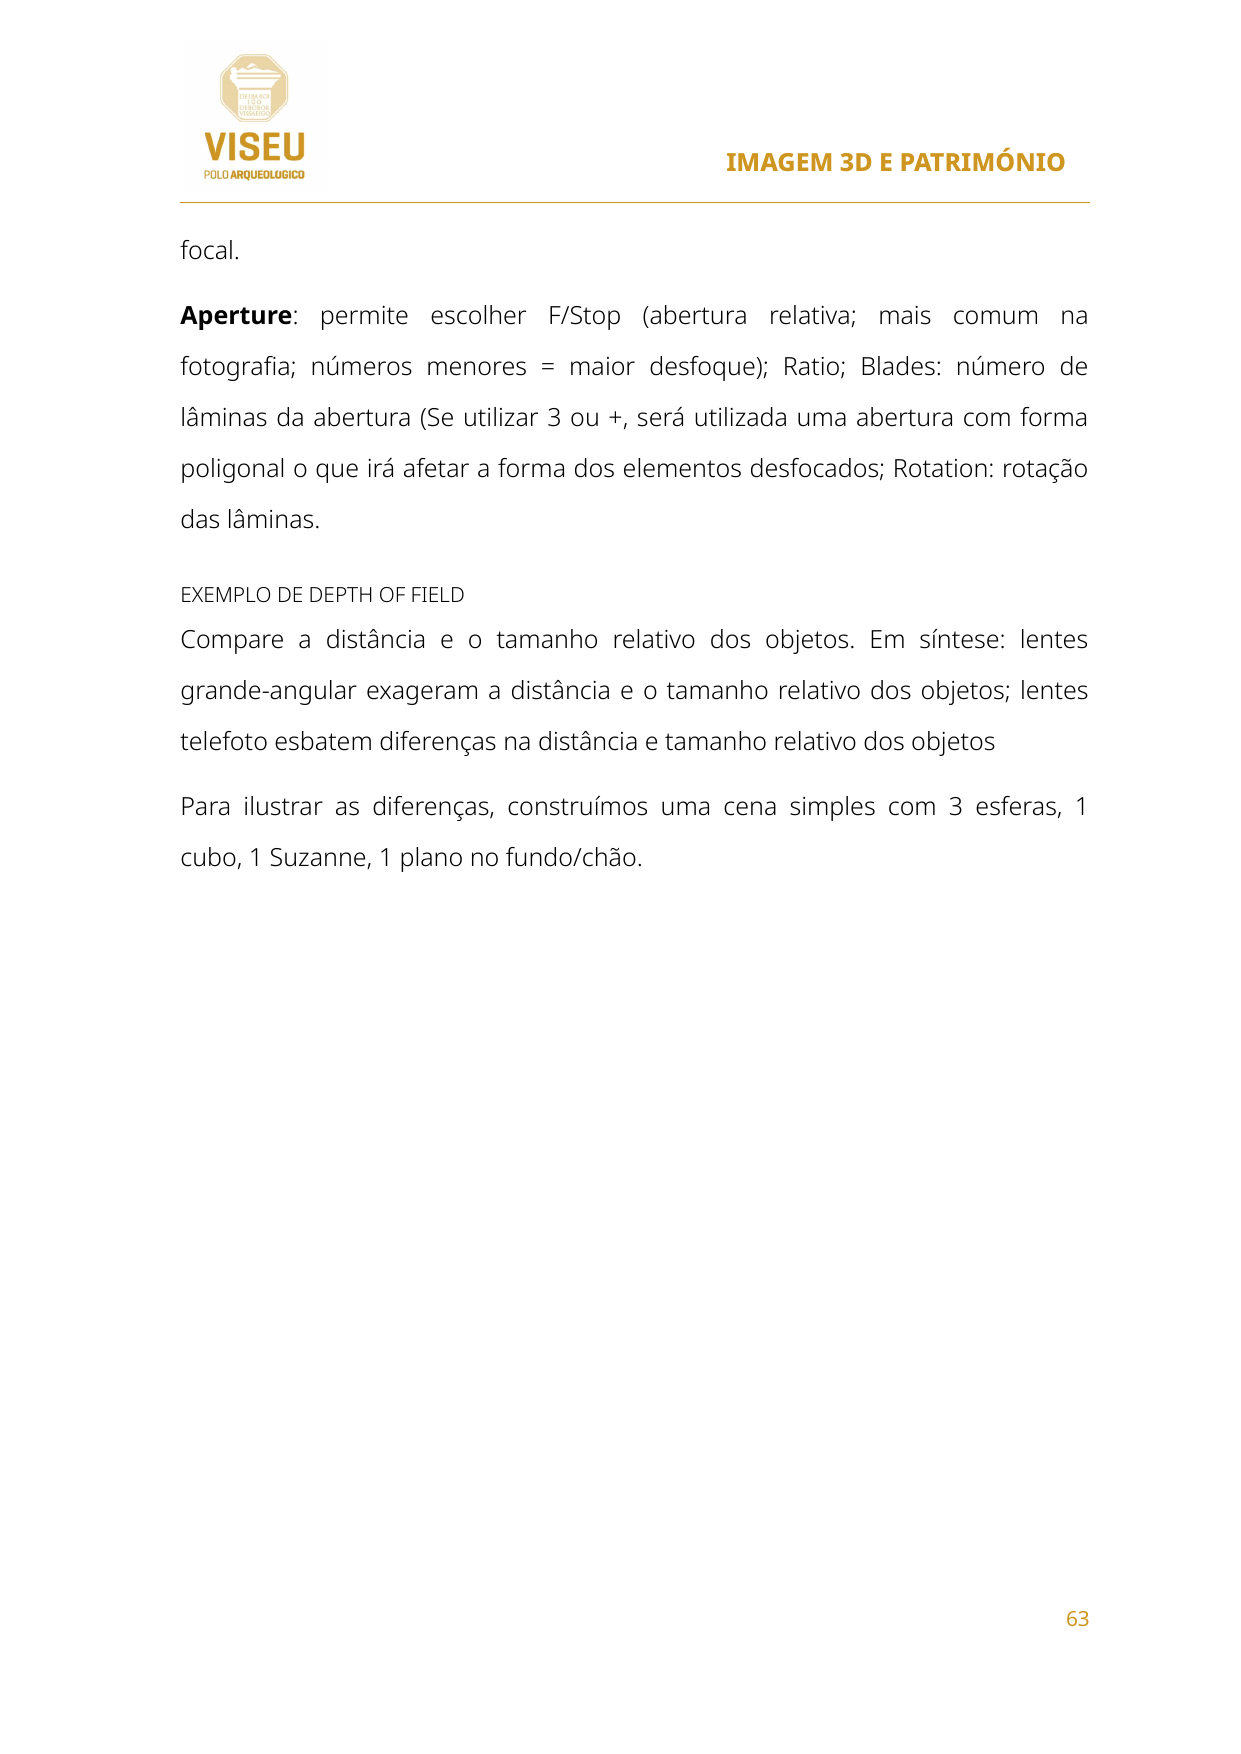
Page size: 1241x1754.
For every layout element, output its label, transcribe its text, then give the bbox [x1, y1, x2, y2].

text Compare a distância e o tamanho relativo dos objetos. Em síntese: lentes grande-angular exageram a distância e o tamanho relativo dos objetos; lentes telefoto esbatem diferenças na distância e tamanho relativo dos objetos [180, 621, 1090, 757]
subtitle Exemplo de Depth of Field [180, 580, 1090, 609]
text focal. [180, 232, 1090, 266]
text Para ilustrar as diferenças, construímos uma cena simples com 3 esferas, 1 cubo, 1 Suzanne, 1 plano no fundo/chão. [180, 789, 1090, 874]
text Aperture: permite escolher F/Stop (abertura relativa; mais comum na fotografia; números menores = maior desfoque); Ratio; Blades: número de lâminas da abertura (Se utilizar 3 ou +, será utilizada uma abertura com forma poligonal o que irá afetar a forma dos elementos desfocados; Rotation: rotação das lâminas. [180, 298, 1090, 536]
